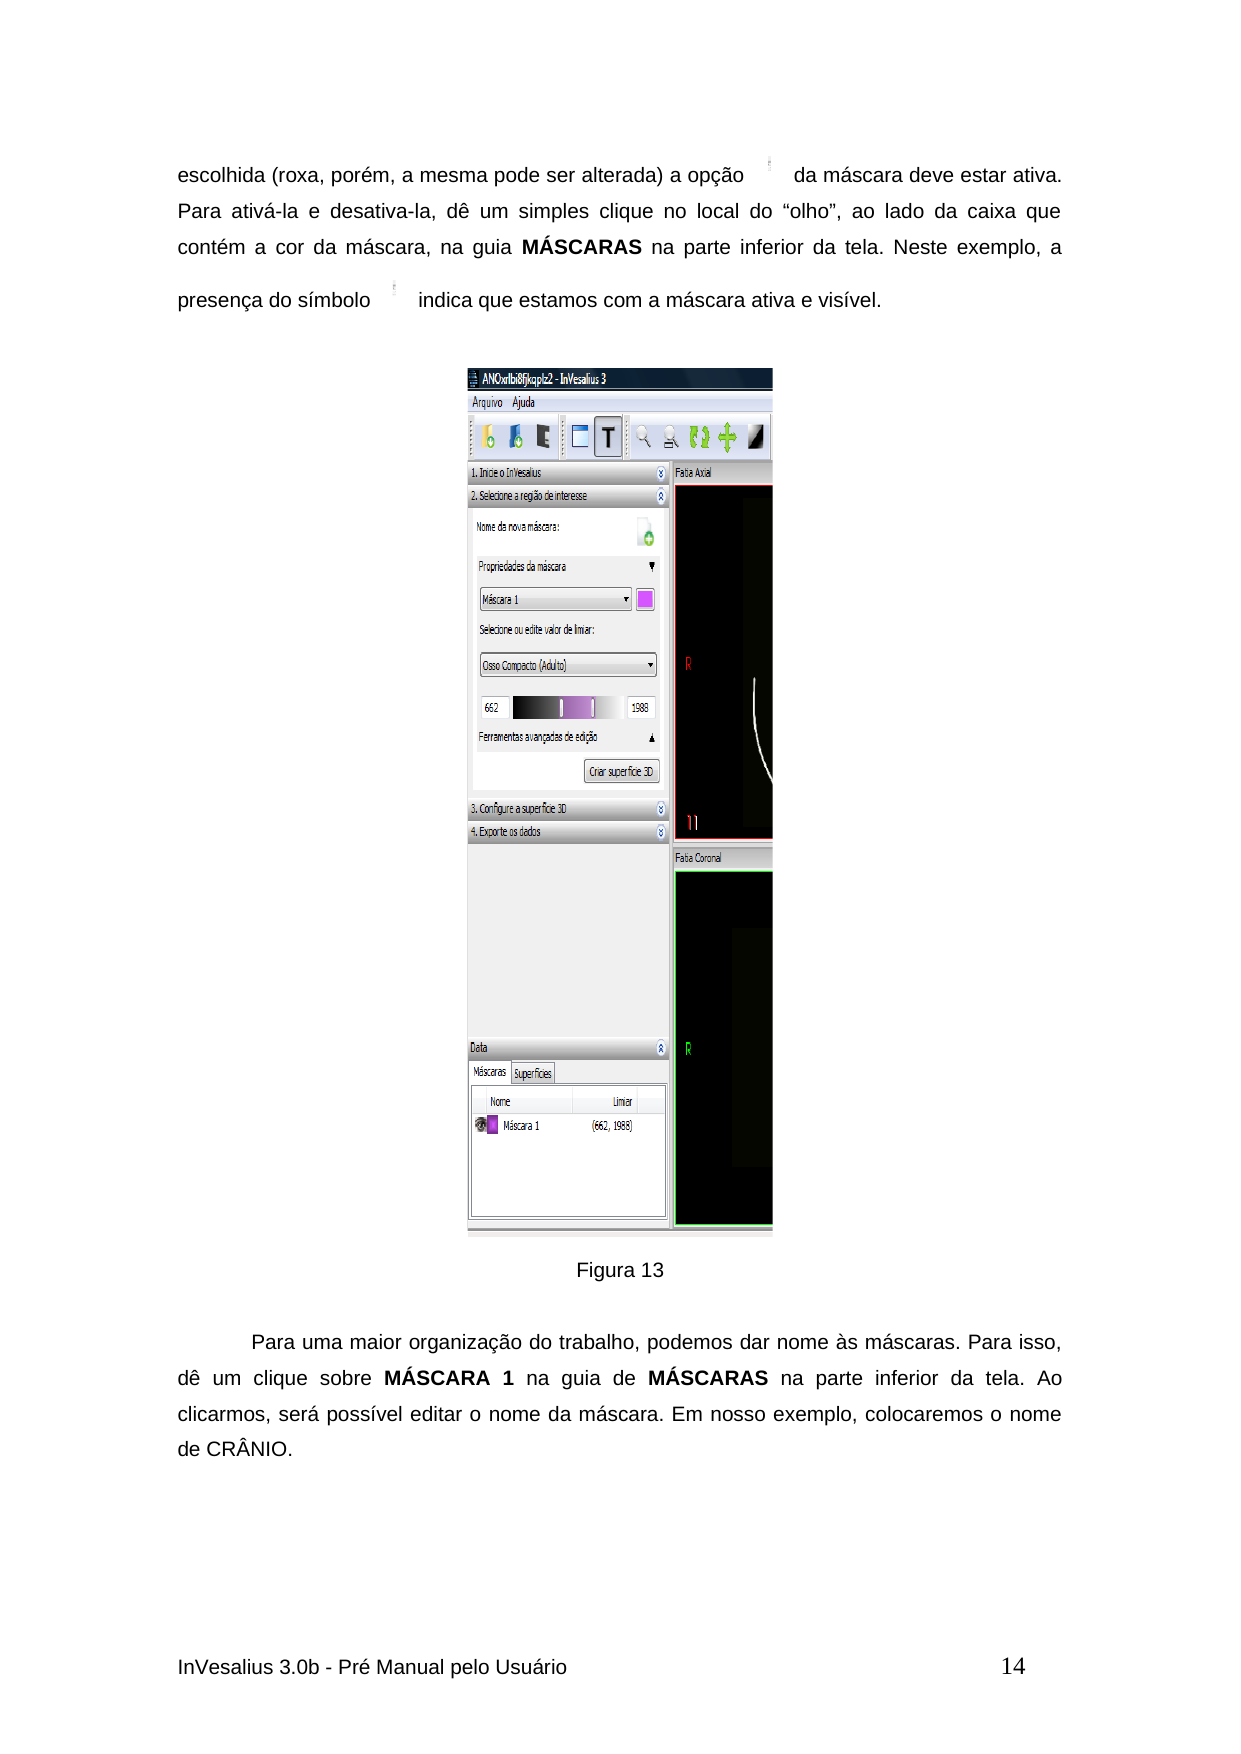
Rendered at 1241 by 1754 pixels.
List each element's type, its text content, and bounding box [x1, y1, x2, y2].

text escolhida (roxa, porém, a mesma pode ser alterada) a opção da máscara deve estar ativa. Para ativá-la e desativa-la, dê um simples clique no local do “olho”, ao lado da caixa que contém a cor da máscara, na guia MÁSCARAS na parte inferior da tela. Neste exemplo, a presença do símbolo indica que estamos com a máscara ativa e visível. [177, 148, 1063, 311]
text Figura 13 [177, 1258, 1063, 1282]
text Para uma maior organização do trabalho, podemos dar nome às máscaras. Para isso, dê um clique sobre MÁSCARA 1 na guia de MÁSCARAS na parte inferior da tela. Ao clicarmos, será possível editar o nome da máscara. Em nosso exemplo, colocaremos o nome de CRÂNIO. [177, 1329, 1063, 1461]
